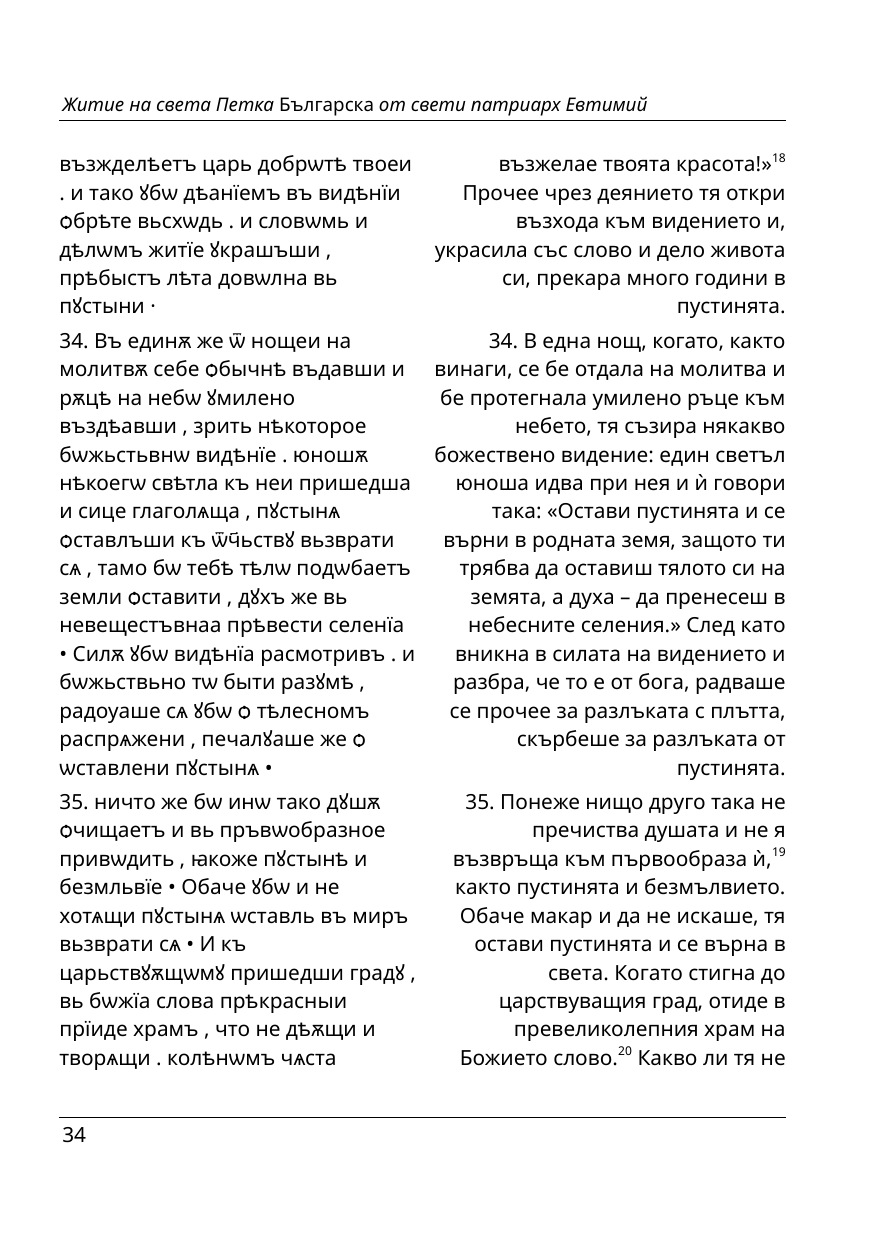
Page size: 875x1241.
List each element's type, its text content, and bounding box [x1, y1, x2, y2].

table_cell 34. В една нощ, когато, както винаги, се бе отдала на молитва и бе протегнала умилено ръце към небето, тя съзира някакво божествено видение: един светъл юноша идва при нея и ѝ говори така: «Остави пустинята и се върни в родната земя, защото ти трябва да оставиш тялото си на земята, а духа – да пренесеш в небесните селения.» След като вникна в силата на видението и разбра, че то е от бога, радваше се прочее за разлъката с плътта, скърбеше за разлъката от пустинята. [422, 326, 786, 787]
table_cell възжелае твоята красота!»18 Прочее чрез деянието тя откри възхода към видението и, украсила със слово и дело живота си, прекара много години в пустинята. [422, 150, 786, 326]
table_cell възжделѣетъ царь добрѡтѣ твоеи . и тако ꙋбѡ дѣанїемъ въ видѣнїи ѻбрѣте вьсхѡдь . и словѡмь и дѣлѡмъ житїе ꙋкрашъши , прѣбыстъ лѣта довѡлна вь пꙋстыни ⸱ [59, 150, 422, 326]
table_cell 34. Въ единѫ же ѿ нощеи на молитвѫ себе ѻбычнѣ въдавши и рѫцѣ на небѡ ꙋмилено въздѣавши , зрить нѣкоторое бѡжьстьвнѡ видѣнїе . юношѫ нѣкоегѡ свѣтла къ неи пришедша и сице глаголѧща , пꙋстынѧ ѻставлъши къ ѿч҃ьствꙋ вьзврати сѧ , тамо бѡ тебѣ тѣлѡ подѡбаетъ земли ѻставити , дꙋхъ же вь невещестъвнаа прѣвести селенїа • Силѫ ꙋбѡ видѣнїа расмотривъ . и бѡжьствьно тѡ быти разꙋмѣ , радѹаше сѧ ꙋбѡ ѻ тѣлесномъ распрѧжени , печалꙋаше же ѻ ѡставлени пꙋстынѧ • [59, 326, 422, 787]
table_cell 35. Понеже нищо друго така не пречиства душата и не я възвръща към първообраза ѝ,19 както пустинята и безмълвието. Обаче макар и да не искаше, тя остави пустинята и се върна в света. Когато стигна до царствуващия град, отиде в превеликолепния храм на Божието слово.20 Какво ли тя не [422, 787, 786, 1071]
table_cell 35. ничто же бѡ инѡ тако дꙋшѫ ѻчищаетъ и вь пръвѡобразное привѡдить , ꙗкоже пꙋстынѣ и безмльвїе • Обаче ꙋбѡ и не хотѧщи пꙋстынѧ ѡставль въ миръ вьзврати сѧ • И къ царьствꙋѫщѡмꙋ пришедши градꙋ , вь бѡжїа слова прѣкрасныи прїиде храмъ , что не дѣѫщи и творѧщи . колѣнѡмъ чѧста [59, 787, 422, 1071]
